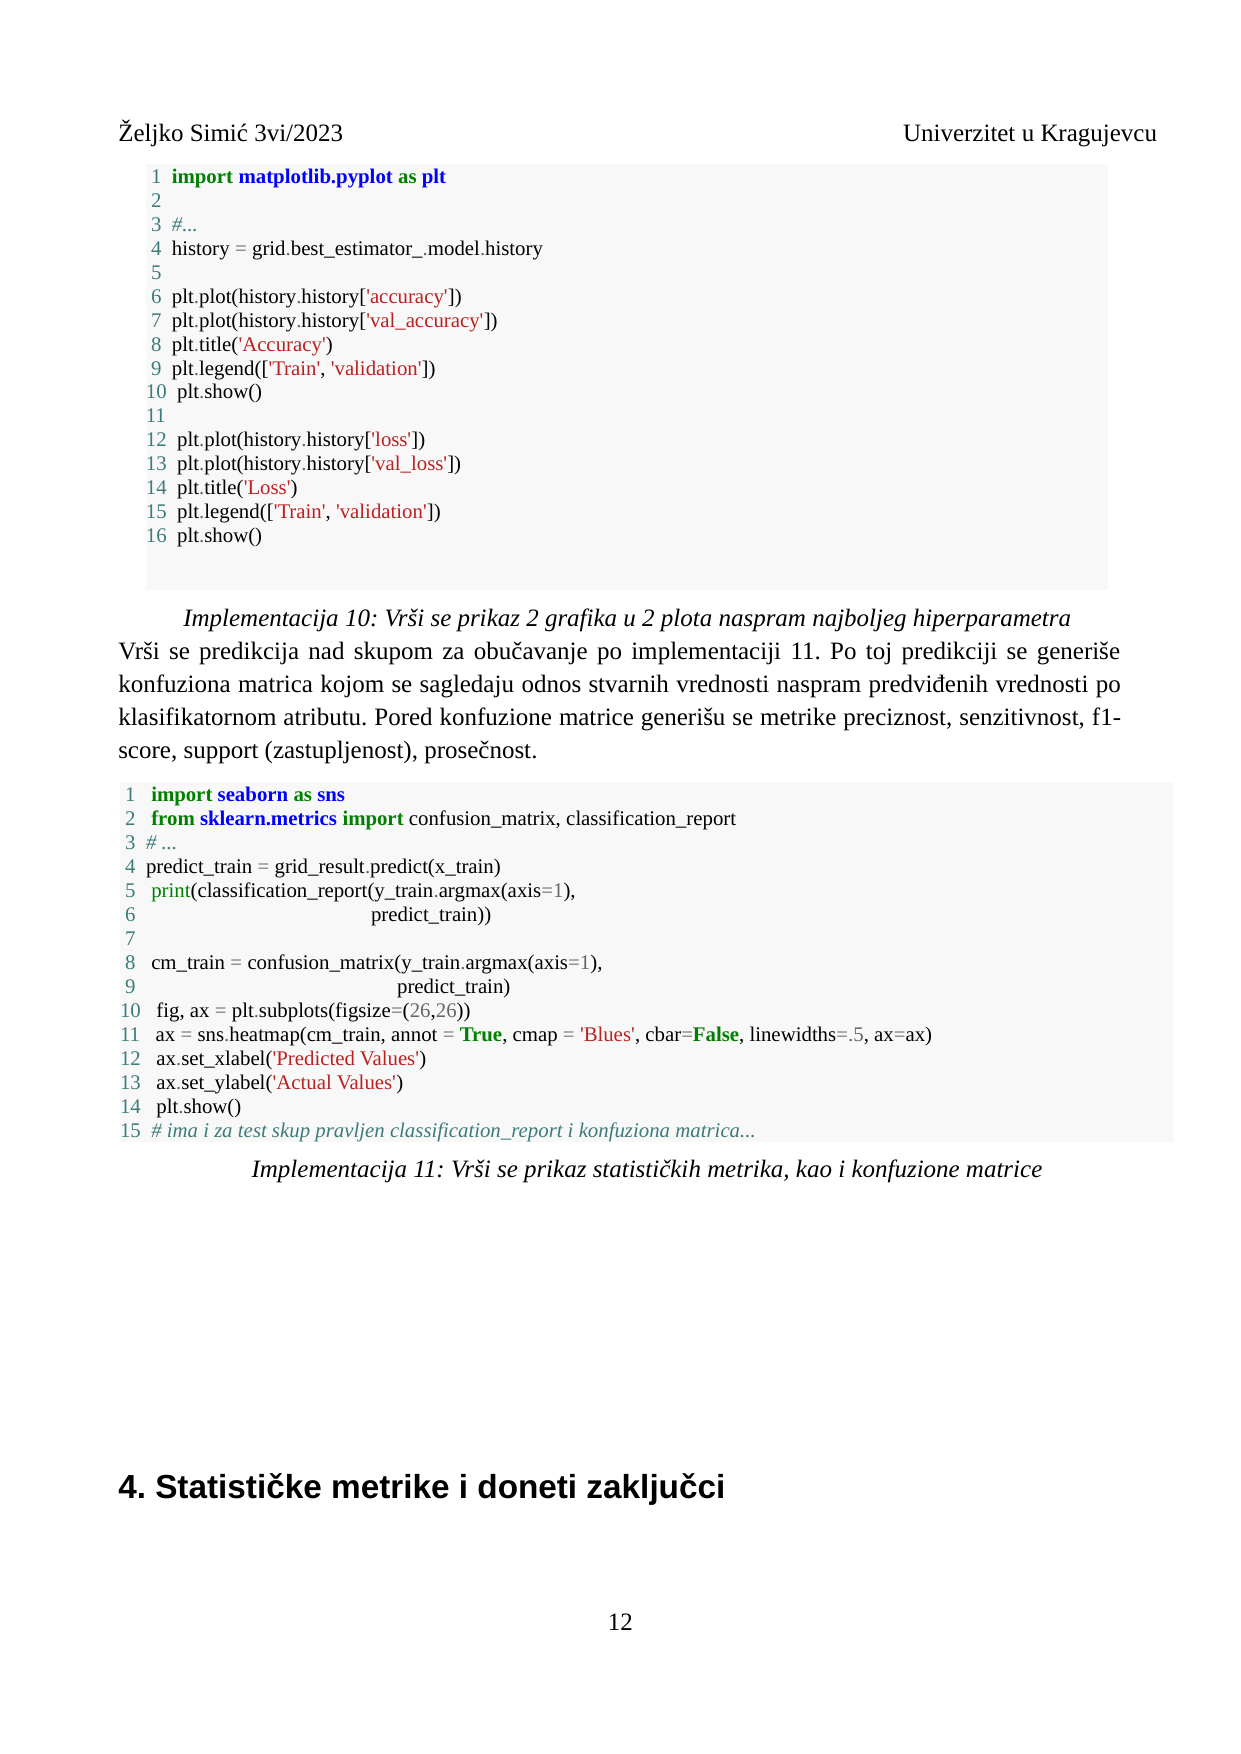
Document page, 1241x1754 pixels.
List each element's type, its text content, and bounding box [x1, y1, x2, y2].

text Vrši se predikcija nad skupom za obučavanje po implementaciji 11. Po toj predikciji se generiše konfuziona matrica kojom se sagledaju odnos stvarnih vrednosti naspram predviđenih vrednosti po klasifikatornom atributu. Pored konfuzione matrice generišu se metrike preciznost, senzitivnost, f1-score, support (zastupljenost), prosečnost. [118, 177, 1122, 763]
text Implementacija 10: Vrši se prikaz 2 grafika u 2 plota naspram najboljeg hiperparametra [146, 591, 1108, 631]
text Implementacija 11: Vrši se prikaz statističkih metrika, kao i konfuzione matrice [118, 795, 1176, 1183]
subtitle 4. Statističke metrike i doneti zaključci [118, 1468, 1122, 1506]
